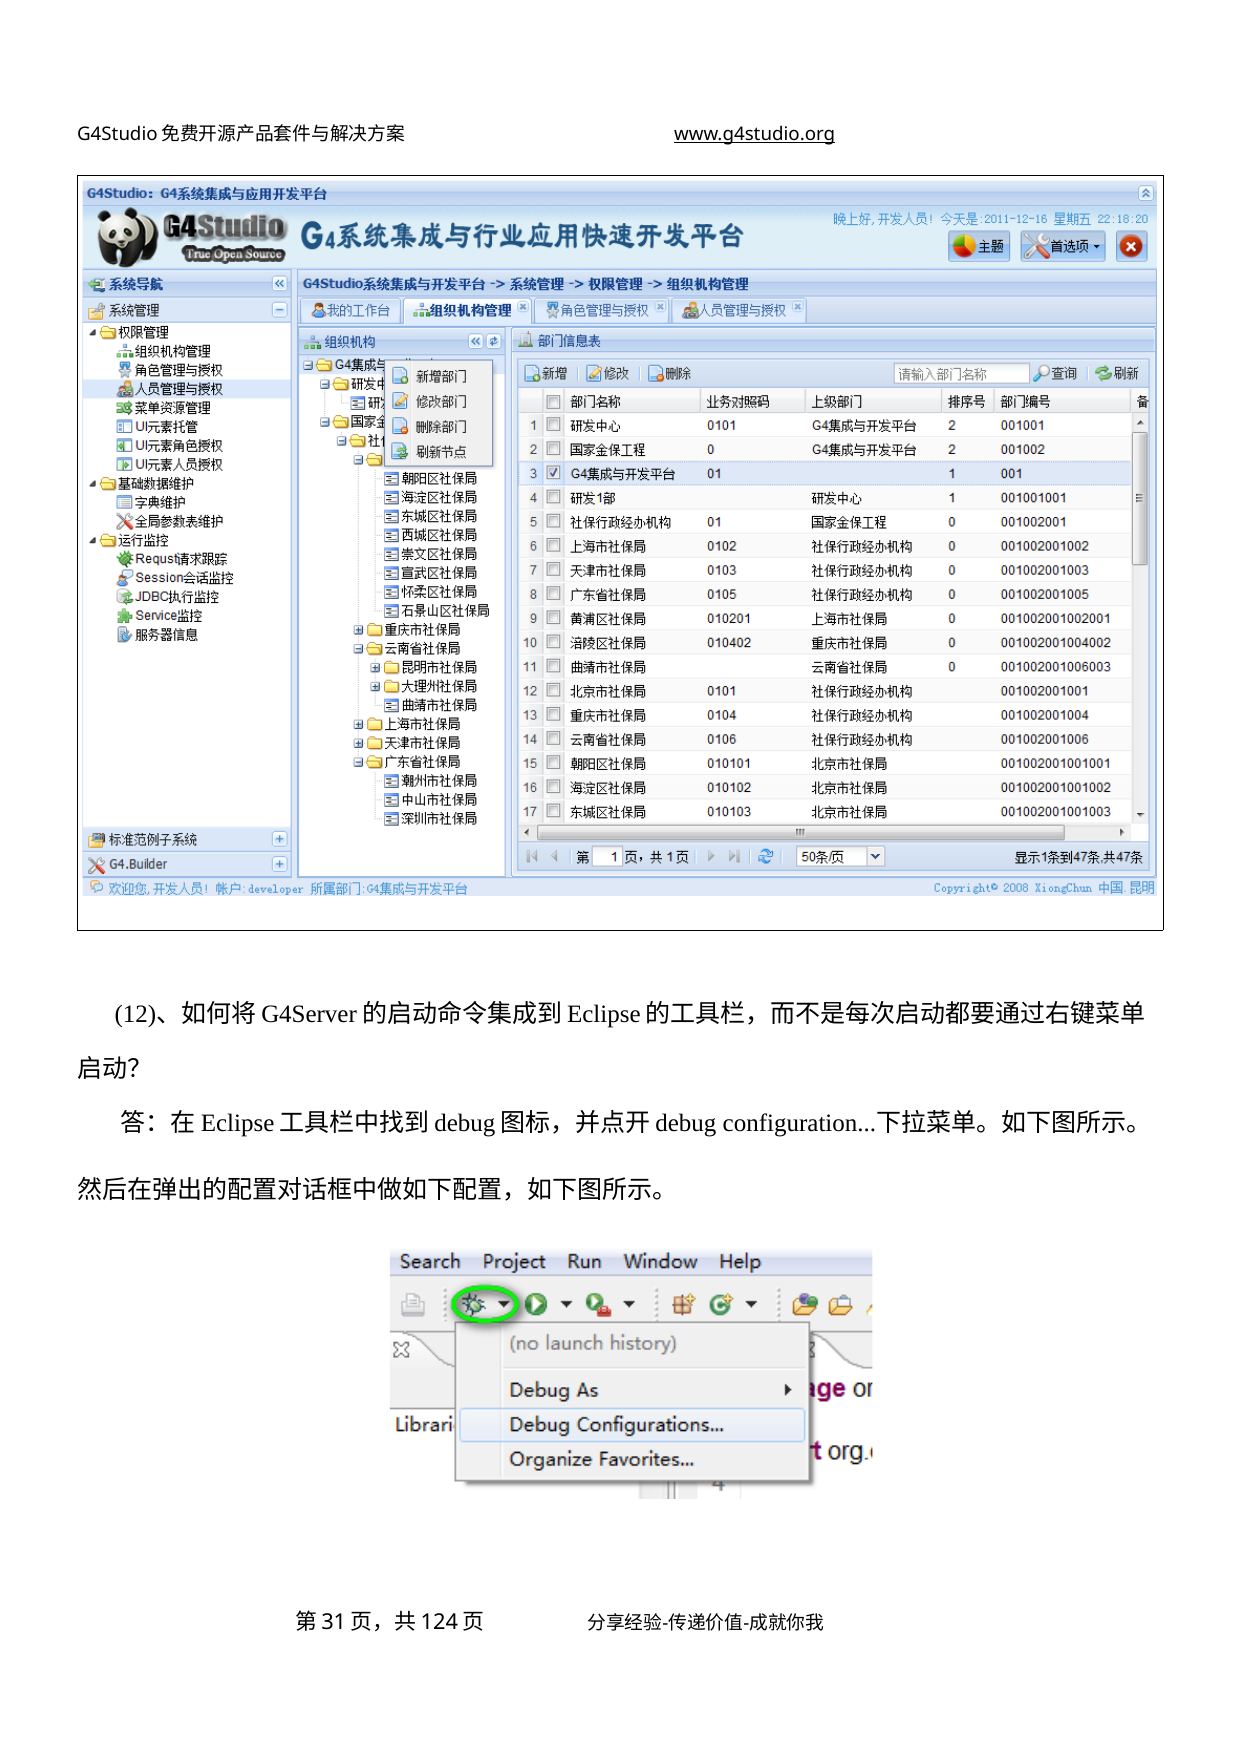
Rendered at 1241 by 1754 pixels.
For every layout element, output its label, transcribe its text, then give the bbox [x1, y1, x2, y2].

picture [389, 1248, 873, 1499]
text 然后在弹出的配置对话框中做如下配置，如下图所示。 [77, 1169, 1163, 1206]
text (12)、如何将G4Server的启动命令集成到Eclipse的工具栏，而不是每次启动都要通过右键菜单启动？ 答：在Eclipse工具栏中找到debug图标，并点开debug configuration...下拉菜单。如下图所示。 [77, 994, 1163, 1139]
picture [82, 180, 1157, 896]
table_cell [78, 176, 1163, 930]
